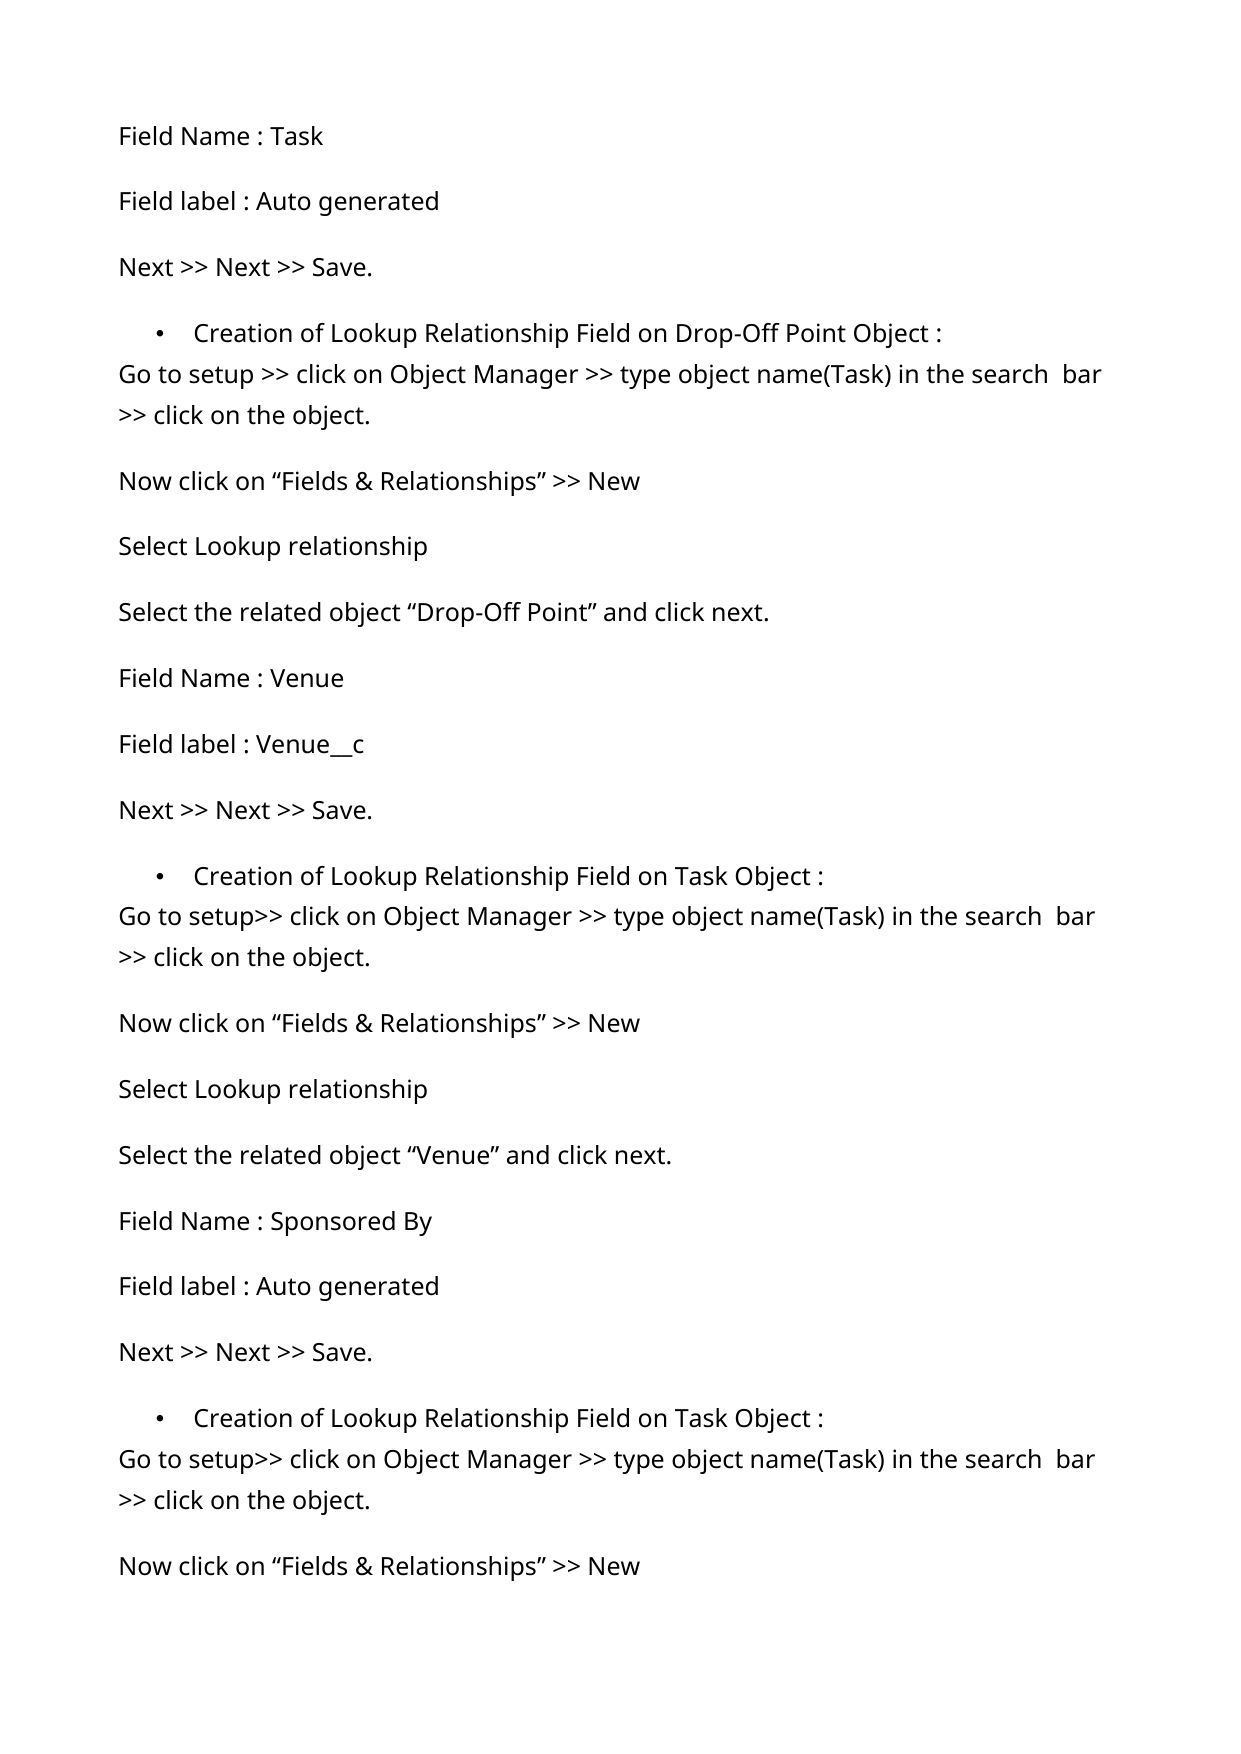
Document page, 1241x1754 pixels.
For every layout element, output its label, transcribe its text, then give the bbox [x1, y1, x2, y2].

text Field Name : Sponsored By [118, 1203, 1122, 1237]
text Next >> Next >> Save. [118, 792, 1122, 826]
text Field Name : Venue [118, 661, 1122, 695]
text Field Name : Task [118, 118, 1122, 152]
text Now click on “Fields & Relationships” >> New [118, 1006, 1122, 1040]
text Field label : Auto generated [118, 184, 1122, 218]
text Select the related object “Venue” and click next. [118, 1137, 1122, 1171]
list Creation of Lookup Relationship Field on Drop-Off Point Object : [156, 316, 1122, 350]
text Select Lookup relationship [118, 529, 1122, 563]
text Next >> Next >> Save. [118, 1335, 1122, 1369]
list Creation of Lookup Relationship Field on Task Object : [156, 858, 1122, 892]
text Go to setup >> click on Object Manager >> type object name(Task) in the search bar >> click on the object. [118, 356, 1122, 431]
text Now click on “Fields & Relationships” >> New [118, 463, 1122, 497]
text Next >> Next >> Save. [118, 250, 1122, 284]
text Now click on “Fields & Relationships” >> New [118, 1548, 1122, 1582]
list Creation of Lookup Relationship Field on Task Object : [156, 1401, 1122, 1435]
text Select the related object “Drop-Off Point” and click next. [118, 595, 1122, 629]
text Go to setup>> click on Object Manager >> type object name(Task) in the search bar >> click on the object. [118, 1441, 1122, 1516]
text Field label : Auto generated [118, 1269, 1122, 1303]
text Select Lookup relationship [118, 1071, 1122, 1106]
text Field label : Venue__c [118, 726, 1122, 761]
text Go to setup>> click on Object Manager >> type object name(Task) in the search bar >> click on the object. [118, 899, 1122, 974]
